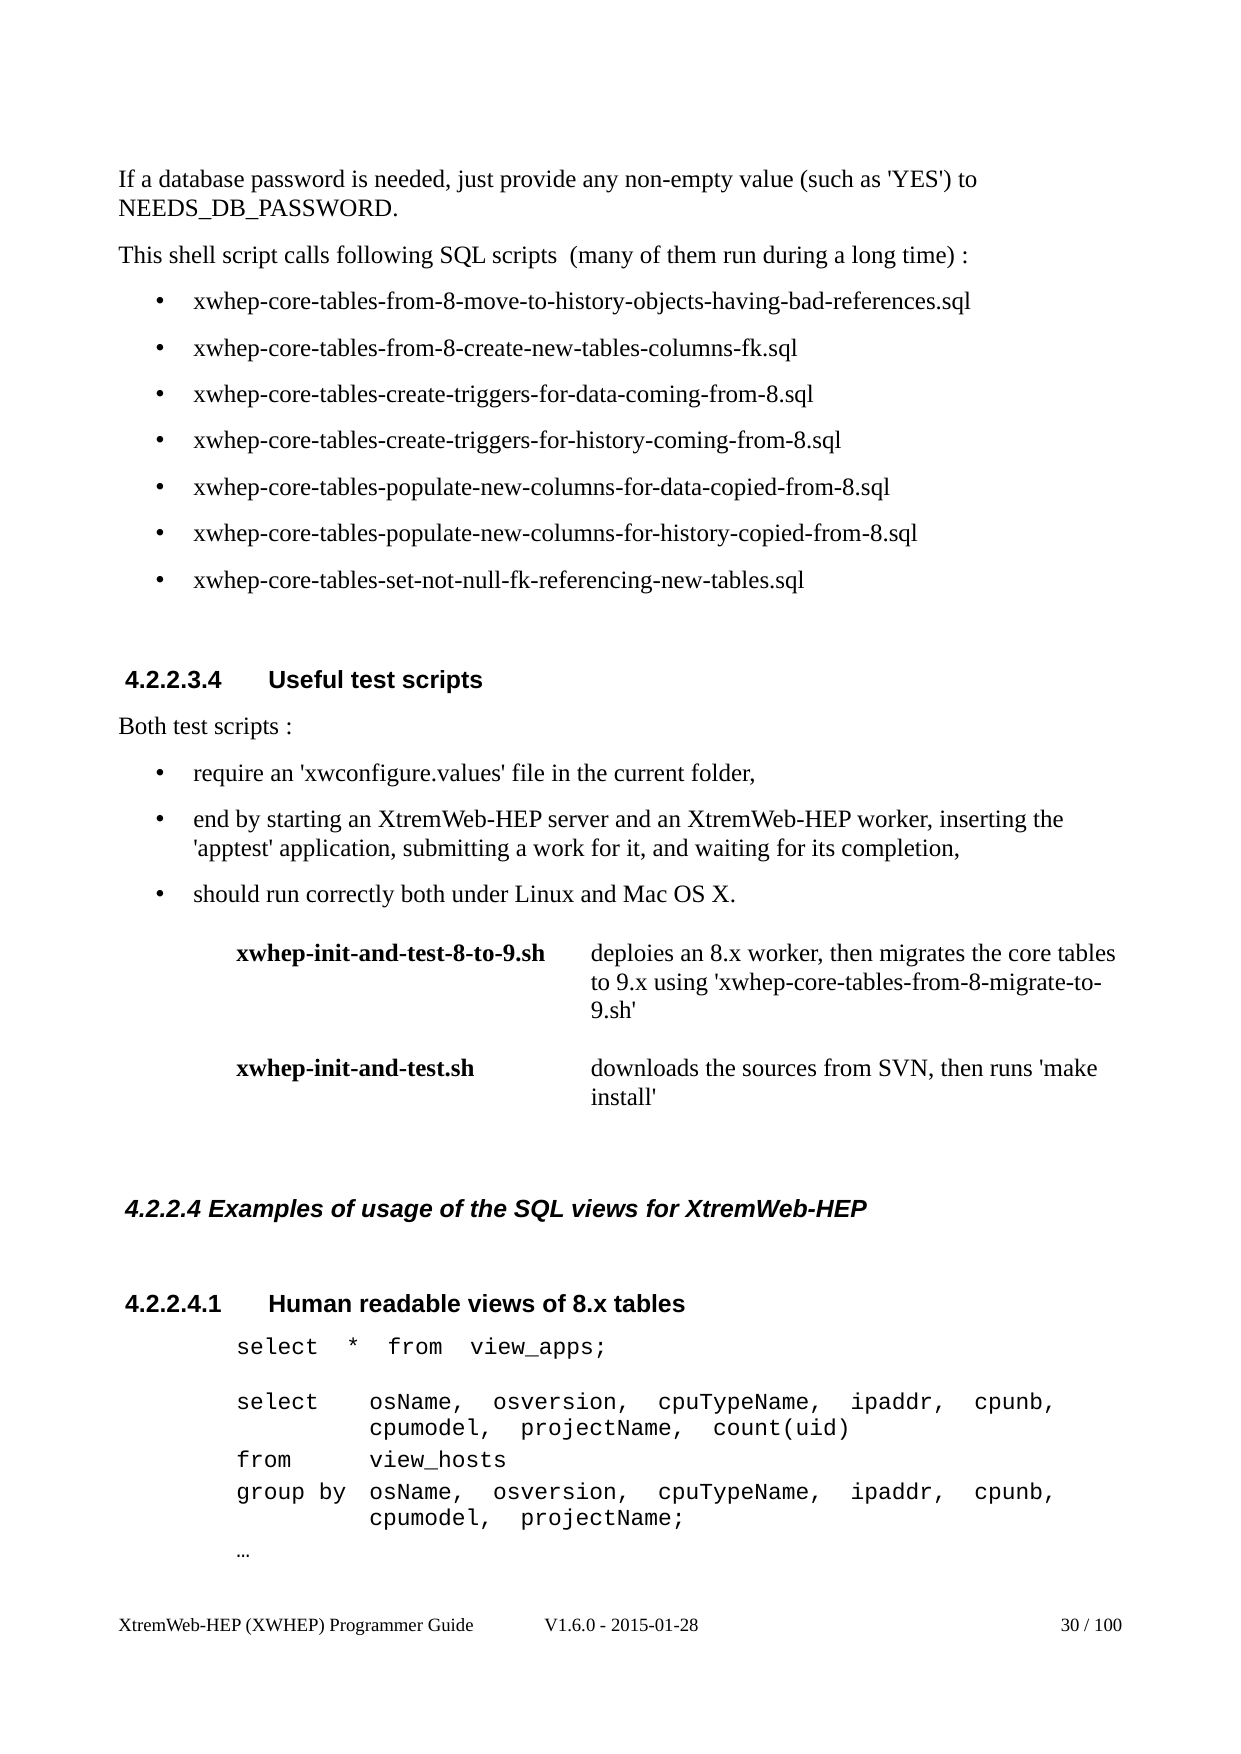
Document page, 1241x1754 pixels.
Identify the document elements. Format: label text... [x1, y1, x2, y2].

text group by osName, osversion, cpuTypeName, ipaddr, cpunb, cpumodel, projectName; [236, 1480, 1122, 1532]
text xwhep-init-and-test-8-to-9.sh deploies an 8.x worker, then migrates the core tables to 9.x using 'xwhep-core-tables-from-8-migrate-to-9.sh' [236, 938, 1122, 1024]
list end by starting an XtremWeb-HEP server and an XtremWeb-HEP worker, inserting the 'apptest' application, submitting a work for it, and waiting for its completion, [156, 804, 1122, 862]
text … [236, 1538, 1122, 1564]
text If a database password is needed, just provide any non-empty value (such as 'YES') to NEEDS_DB_PASSWORD. [118, 164, 1122, 222]
list require an 'xwconfigure.values' file in the current folder, [156, 758, 1122, 787]
list should run correctly both under Linux and Mac OS X. [156, 879, 1122, 908]
subtitle Human readable views of 8.x tables [118, 1289, 1122, 1318]
list xwhep-core-tables-from-8-create-new-tables-columns-fk.sql [156, 333, 1122, 361]
list xwhep-core-tables-create-triggers-for-data-coming-from-8.sql [156, 379, 1122, 408]
subtitle Examples of usage of the SQL views for XtremWeb-HEP [118, 1194, 1122, 1223]
text select osName, osversion, cpuTypeName, ipaddr, cpunb, cpumodel, projectName, count(uid) [236, 1391, 1122, 1443]
list xwhep-core-tables-set-not-null-fk-referencing-new-tables.sql [156, 565, 1122, 594]
text xwhep-init-and-test.sh downloads the sources from SVN, then runs 'make install' [236, 1053, 1122, 1111]
text This shell script calls following SQL scripts (many of them run during a long time) : [118, 240, 1122, 268]
list xwhep-core-tables-create-triggers-for-history-coming-from-8.sql [156, 426, 1122, 454]
text select * from view_apps; [236, 1335, 1122, 1361]
list xwhep-core-tables-populate-new-columns-for-data-copied-from-8.sql [156, 472, 1122, 501]
text Both test scripts : [118, 711, 1122, 740]
list xwhep-core-tables-from-8-move-to-history-objects-having-bad-references.sql [156, 286, 1122, 315]
text from view_hosts [236, 1448, 1122, 1474]
subtitle Useful test scripts [118, 665, 1122, 694]
list xwhep-core-tables-populate-new-columns-for-history-copied-from-8.sql [156, 518, 1122, 547]
